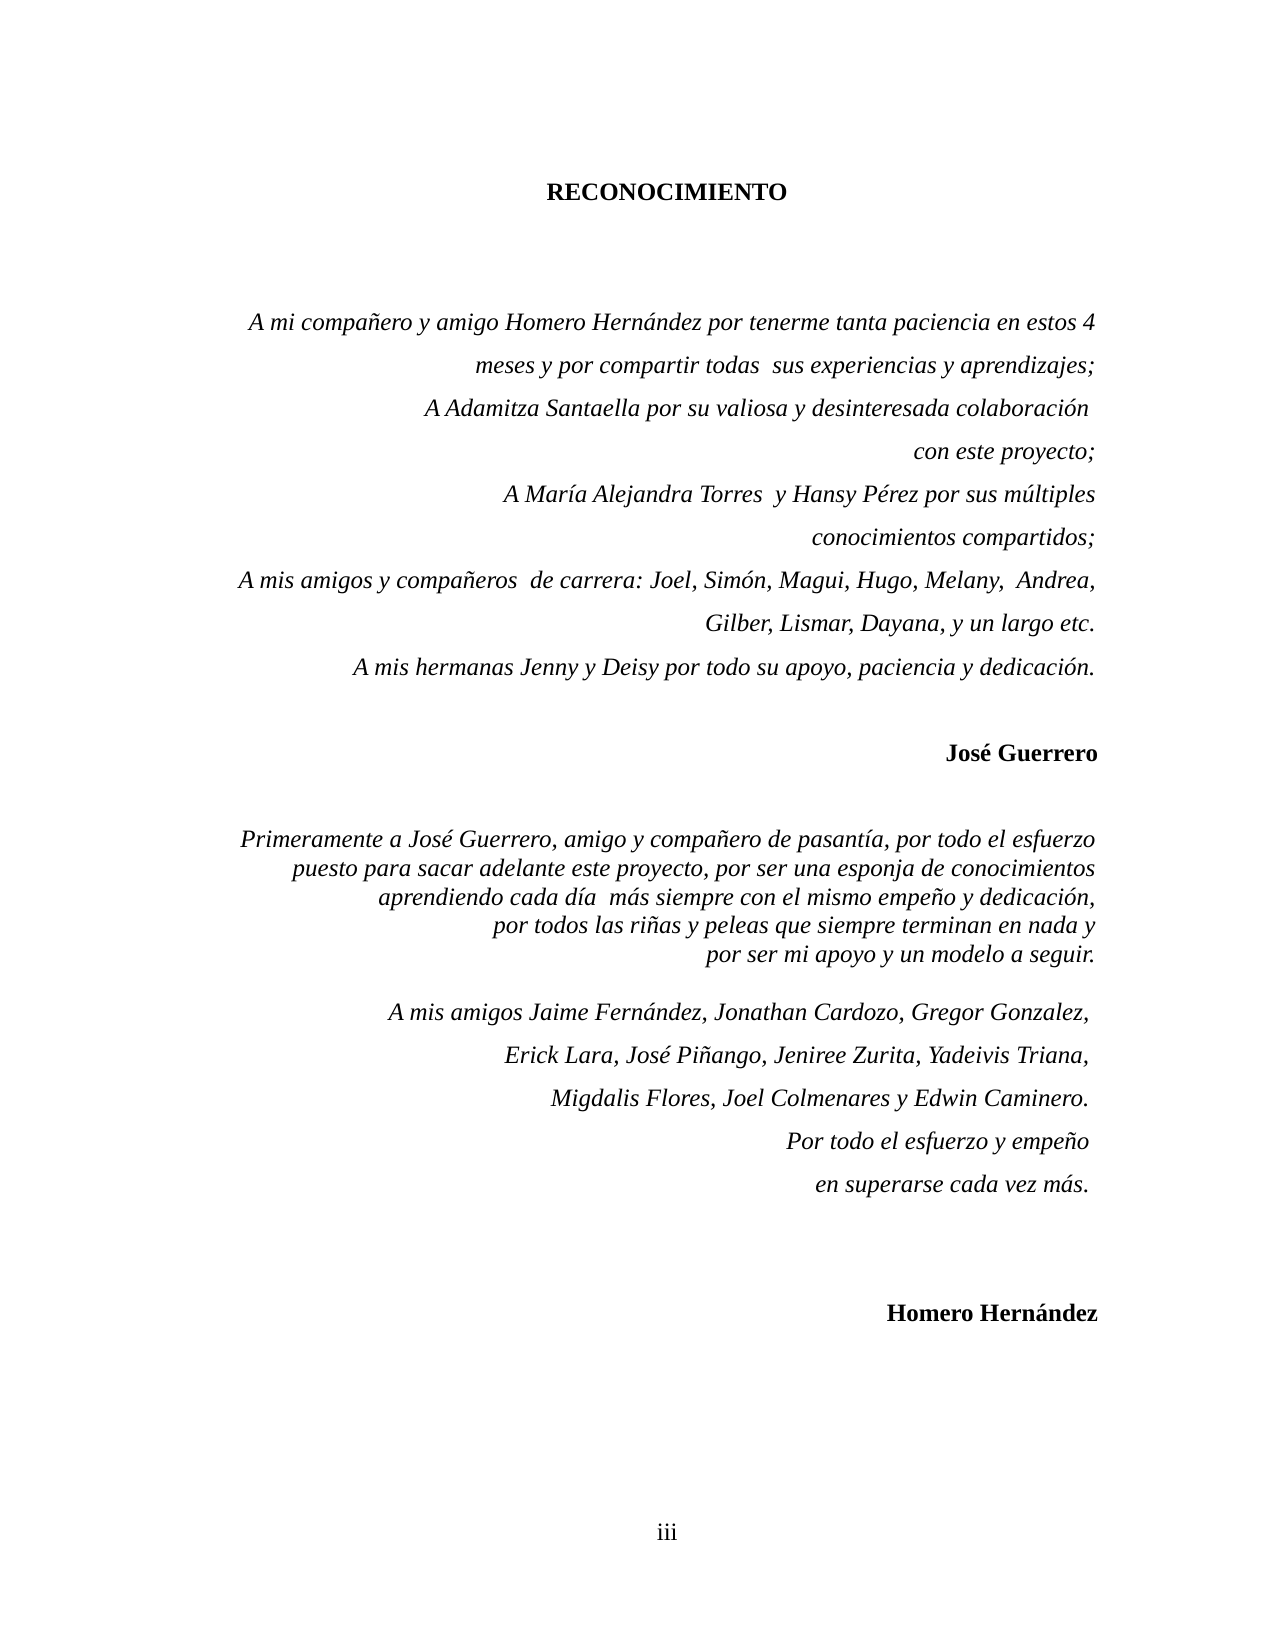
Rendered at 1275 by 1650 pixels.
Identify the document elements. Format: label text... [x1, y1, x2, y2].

text Homero Hernández [236, 1298, 1098, 1327]
text Migdalis Flores, Joel Colmenares y Edwin Caminero. [236, 1083, 1098, 1112]
text A mis hermanas Jenny y Deisy por todo su apoyo, paciencia y dedicación. [236, 652, 1098, 680]
text en superarse cada vez más. [236, 1169, 1098, 1198]
text por todos las riñas y peleas que siempre terminan en nada y [236, 910, 1098, 939]
text A Adamitza Santaella por su valiosa y desinteresada colaboración [236, 393, 1098, 422]
text José Guerrero [236, 738, 1098, 767]
text por ser mi apoyo y un modelo a seguir. [236, 939, 1098, 968]
text Primeramente a José Guerrero, amigo y compañero de pasantía, por todo el esfuerzo puesto para sacar adelante este proyecto, por ser una esponja de conocimientos aprendiendo cada día más siempre con el mismo empeño y dedicación, [236, 824, 1098, 910]
text A María Alejandra Torres y Hansy Pérez por sus múltiples [236, 479, 1098, 508]
text RECONOCIMIENTO [236, 177, 1098, 206]
text A mis amigos y compañeros de carrera: Joel, Simón, Magui, Hugo, Melany, Andrea, Gilber, Lismar, Dayana, y un largo etc. [236, 565, 1098, 637]
text conocimientos compartidos; [236, 522, 1098, 551]
text A mis amigos Jaime Fernández, Jonathan Cardozo, Gregor Gonzalez, [236, 997, 1098, 1025]
text Por todo el esfuerzo y empeño [236, 1126, 1098, 1155]
text con este proyecto; [236, 436, 1098, 465]
text A mi compañero y amigo Homero Hernández por tenerme tanta paciencia en estos 4 meses y por compartir todas sus experiencias y aprendizajes; [236, 307, 1098, 378]
text Erick Lara, José Piñango, Jeniree Zurita, Yadeivis Triana, [236, 1040, 1098, 1068]
